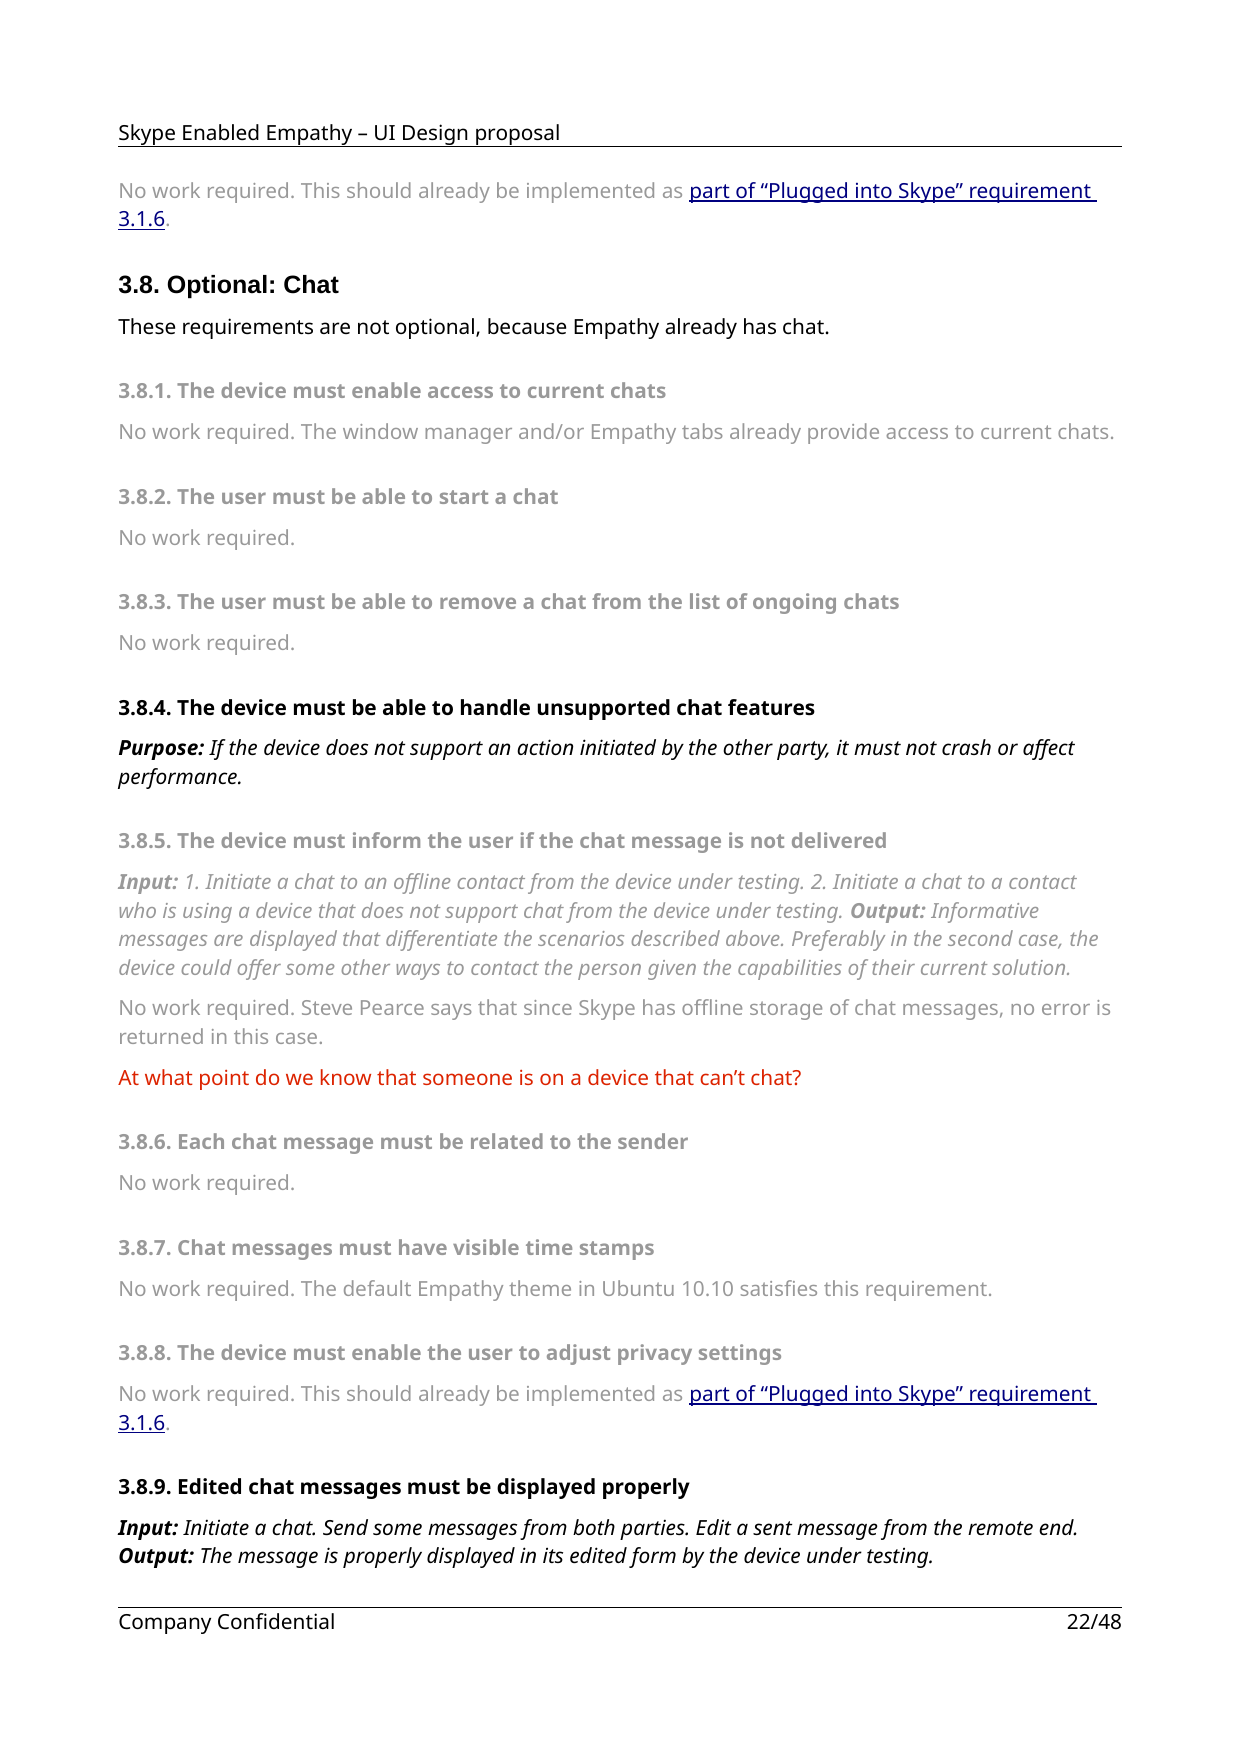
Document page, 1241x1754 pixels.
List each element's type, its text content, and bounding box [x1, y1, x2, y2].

subtitle 3.8. Optional: Chat [118, 271, 1122, 299]
text Input: Initiate a chat. Send some messages from both parties. Edit a sent message from the remote end. Output: The message is properly displayed in its edited form by the device under testing. [118, 1513, 1122, 1570]
text No work required. [118, 628, 1122, 656]
text No work required. The window manager and/or Empathy tabs already provide access to current chats. [118, 417, 1122, 446]
subtitle 3.8.7. Chat messages must have visible time stamps [118, 1233, 1122, 1261]
text No work required. Steve Pearce says that since Skype has offline storage of chat messages, no error is returned in this case. [118, 993, 1122, 1050]
text No work required. [118, 1168, 1122, 1197]
text Purpose: If the device does not support an action initiated by the other party, it must not crash or affect performance. [118, 733, 1122, 790]
text No work required. This should already be implemented as part of “Plugged into Skype” requirement 3.1.6. [118, 176, 1122, 233]
subtitle 3.8.6. Each chat message must be related to the sender [118, 1127, 1122, 1156]
text No work required. This should already be implemented as part of “Plugged into Skype” requirement 3.1.6. [118, 1379, 1122, 1436]
subtitle 3.8.5. The device must inform the user if the chat message is not delivered [118, 826, 1122, 855]
text These requirements are not optional, because Empathy already has chat. [118, 312, 1122, 340]
subtitle 3.8.9. Edited chat messages must be displayed properly [118, 1472, 1122, 1501]
subtitle 3.8.2. The user must be able to start a chat [118, 482, 1122, 510]
text No work required. The default Empathy theme in Ubuntu 10.10 satisfies this requirement. [118, 1274, 1122, 1302]
text At what point do we know that someone is on a device that can’t chat? [118, 1063, 1122, 1091]
subtitle 3.8.8. The device must enable the user to adjust privacy settings [118, 1338, 1122, 1367]
subtitle 3.8.4. The device must be able to handle unsupported chat features [118, 693, 1122, 721]
subtitle 3.8.3. The user must be able to remove a chat from the list of ongoing chats [118, 587, 1122, 616]
text No work required. [118, 523, 1122, 551]
subtitle 3.8.1. The device must enable access to current chats [118, 376, 1122, 405]
text Input: 1. Initiate a chat to an offline contact from the device under testing. 2. Initiate a chat to a contact who is using a device that does not support chat from the device under testing. Output: Informative messages are displayed that differentiate the scenarios described above. Preferably in the second case, the device could offer some other ways to contact the person given the capabilities of their current solution. [118, 867, 1122, 981]
